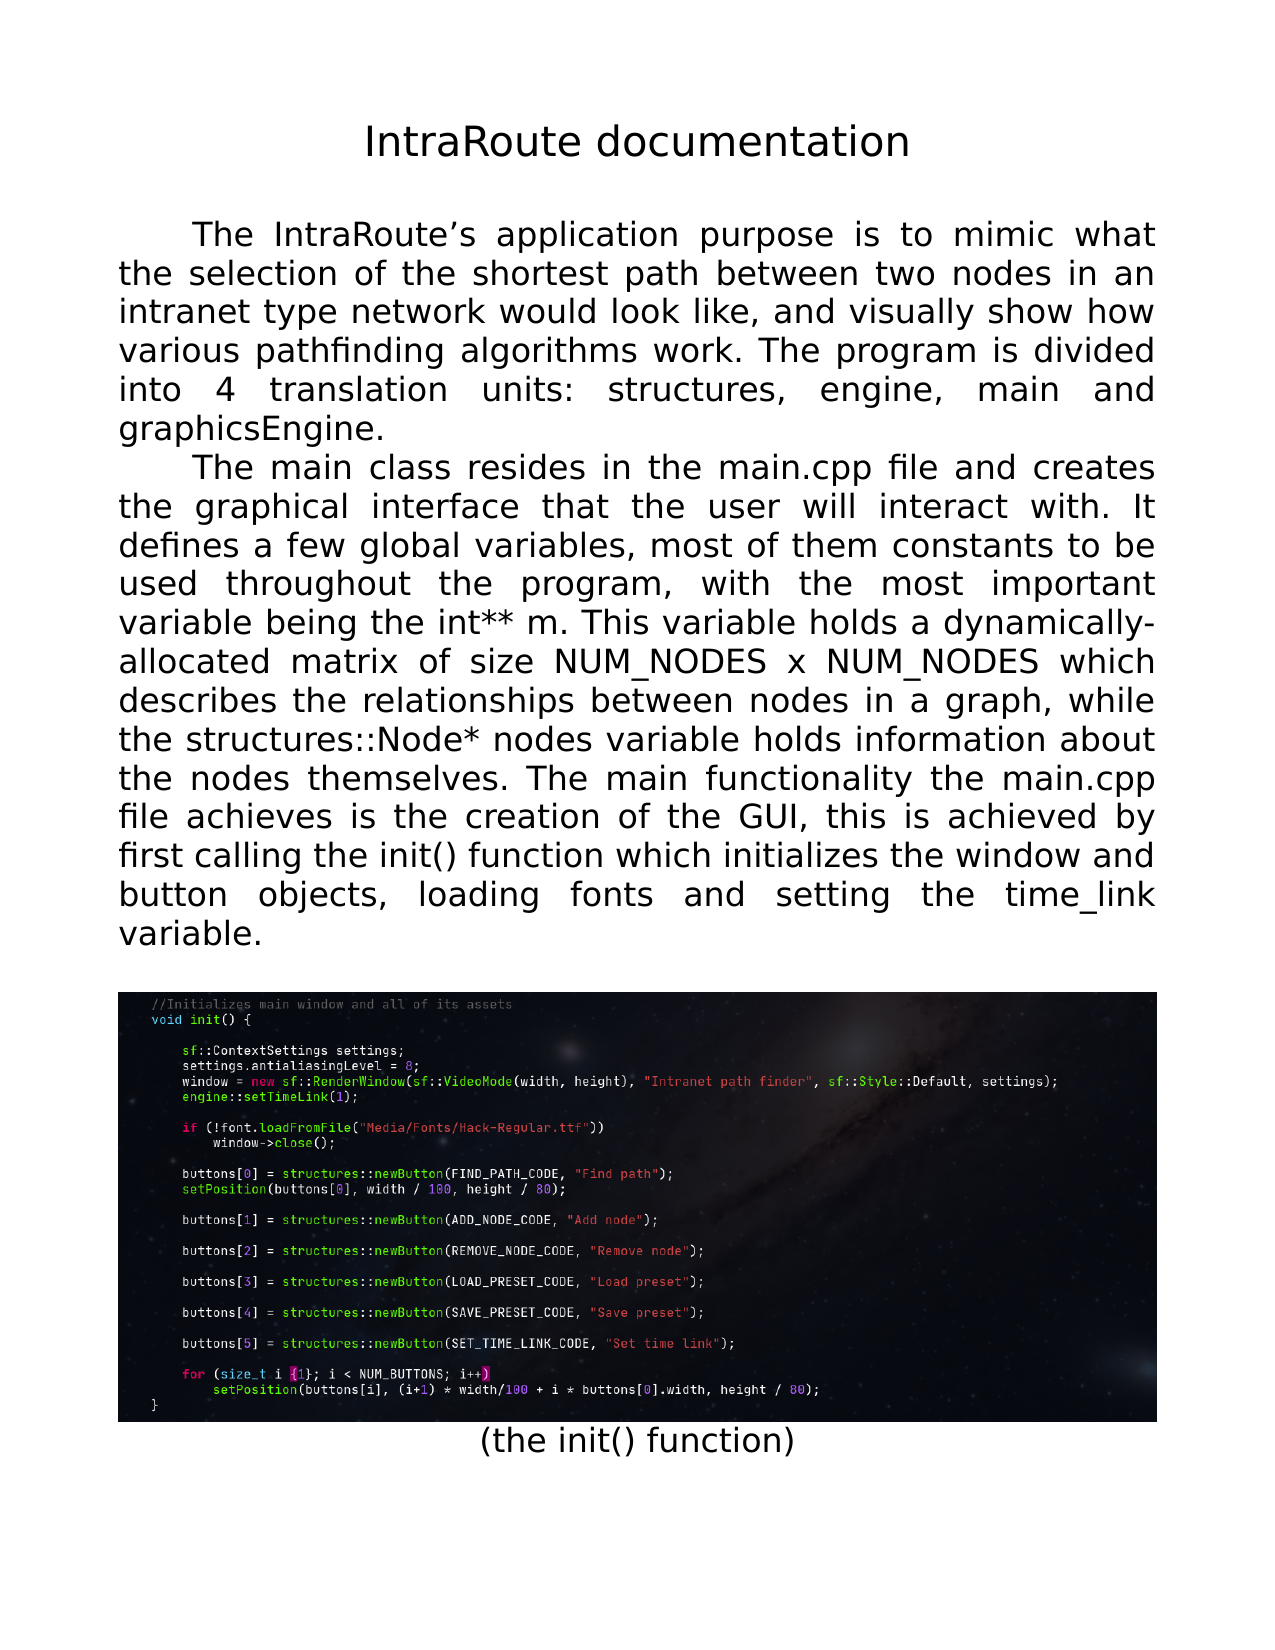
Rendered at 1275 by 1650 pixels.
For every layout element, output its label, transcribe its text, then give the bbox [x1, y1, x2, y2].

text (the init() function) [118, 1422, 1157, 1460]
picture [118, 992, 1157, 1422]
text The main class resides in the main.cpp file and creates the graphical interface that the user will interact with. It defines a few global variables, most of them constants to be used throughout the program, with the most important variable being the int** m. This variable holds a dynamically-allocated matrix of size NUM_NODES x NUM_NODES which describes the relationships between nodes in a graph, while the structures::Node* nodes variable holds information about the nodes themselves. The main functionality the main.cpp file achieves is the creation of the GUI, this is achieved by first calling the init() function which initializes the window and button objects, loading fonts and setting the time_link variable. [118, 448, 1157, 953]
text The IntraRoute’s application purpose is to mimic what the selection of the shortest path between two nodes in an intranet type network would look like, and visually show how various pathfinding algorithms work. The program is divided into 4 translation units: structures, engine, main and graphicsEngine. [118, 215, 1157, 448]
text IntraRoute documentation [118, 118, 1157, 167]
